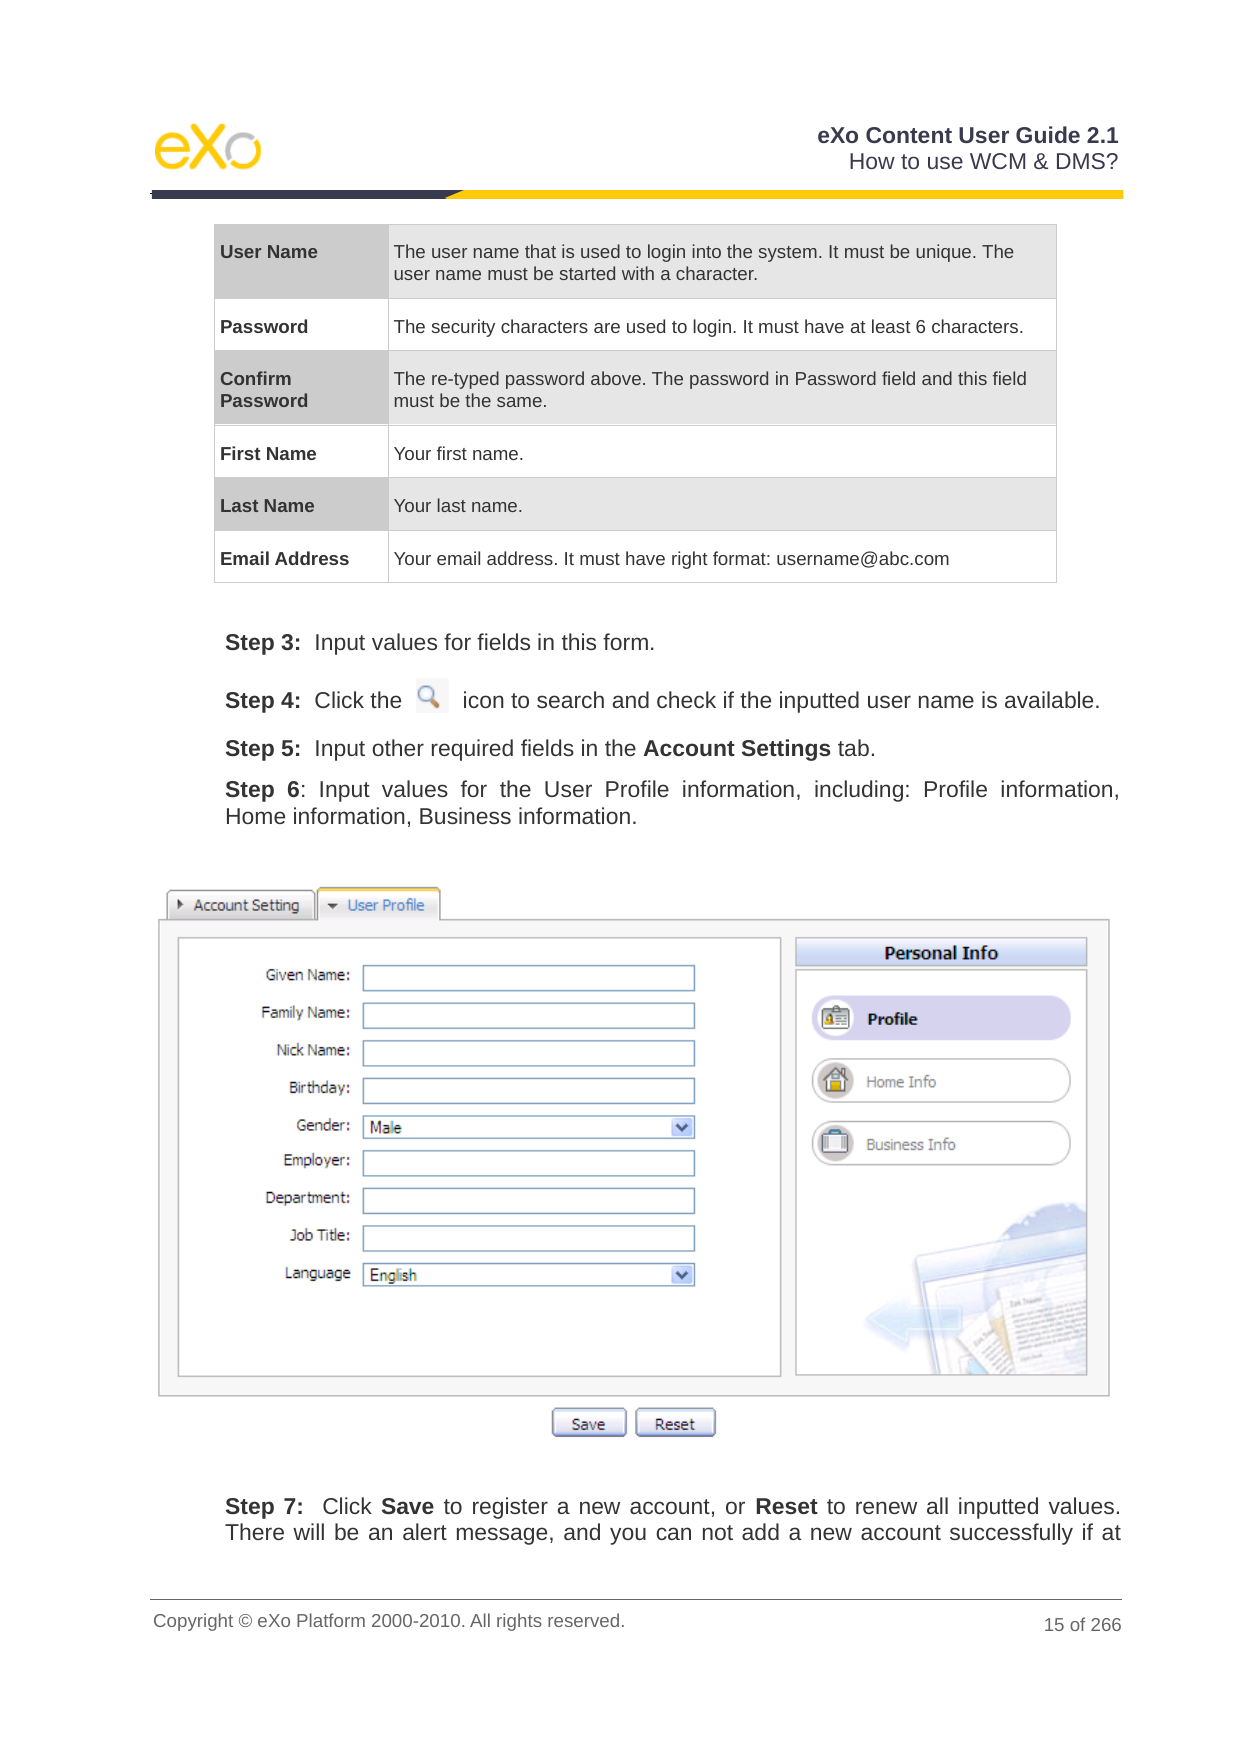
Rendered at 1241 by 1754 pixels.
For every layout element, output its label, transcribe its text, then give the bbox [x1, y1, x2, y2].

list Step 5: Input other required fields in the Account Settings tab. [187, 735, 1122, 761]
picture [416, 678, 449, 713]
table_header User Name [215, 225, 388, 298]
table_cell The re-typed password above. The password in Password field and this field must be the same. [389, 351, 1056, 424]
picture [151, 190, 1124, 199]
list Step 3: Input values for fields in this form. [187, 629, 1122, 656]
table_cell Confirm Password [215, 351, 388, 424]
table_cell The security characters are used to login. It must have at least 6 characters. [389, 299, 1056, 350]
table_cell Your email address. It must have right format: username@abc.com [389, 531, 1056, 582]
table_cell Your last name. [389, 478, 1056, 530]
table_cell First Name [215, 426, 388, 477]
picture [157, 883, 1114, 1444]
list Step 6: Input values for the User Profile information, including: Profile information, Home information, Business information. [187, 776, 1122, 829]
table_cell Your first name. [389, 426, 1056, 477]
list Step 7: Click Save to register a new account, or Reset to renew all inputted values. There will be an alert message, and you can not add a new account successfully if at [187, 1493, 1122, 1545]
table_cell Email Address [215, 531, 388, 582]
table_cell Last Name [215, 478, 388, 530]
table_cell Password [215, 299, 388, 350]
table_header The user name that is used to login into the system. It must be unique. The user name must be started with a character. [389, 225, 1056, 298]
picture [155, 123, 262, 170]
list Step 4: Click the icon to search and check if the inputted user name is available. [187, 671, 1122, 720]
